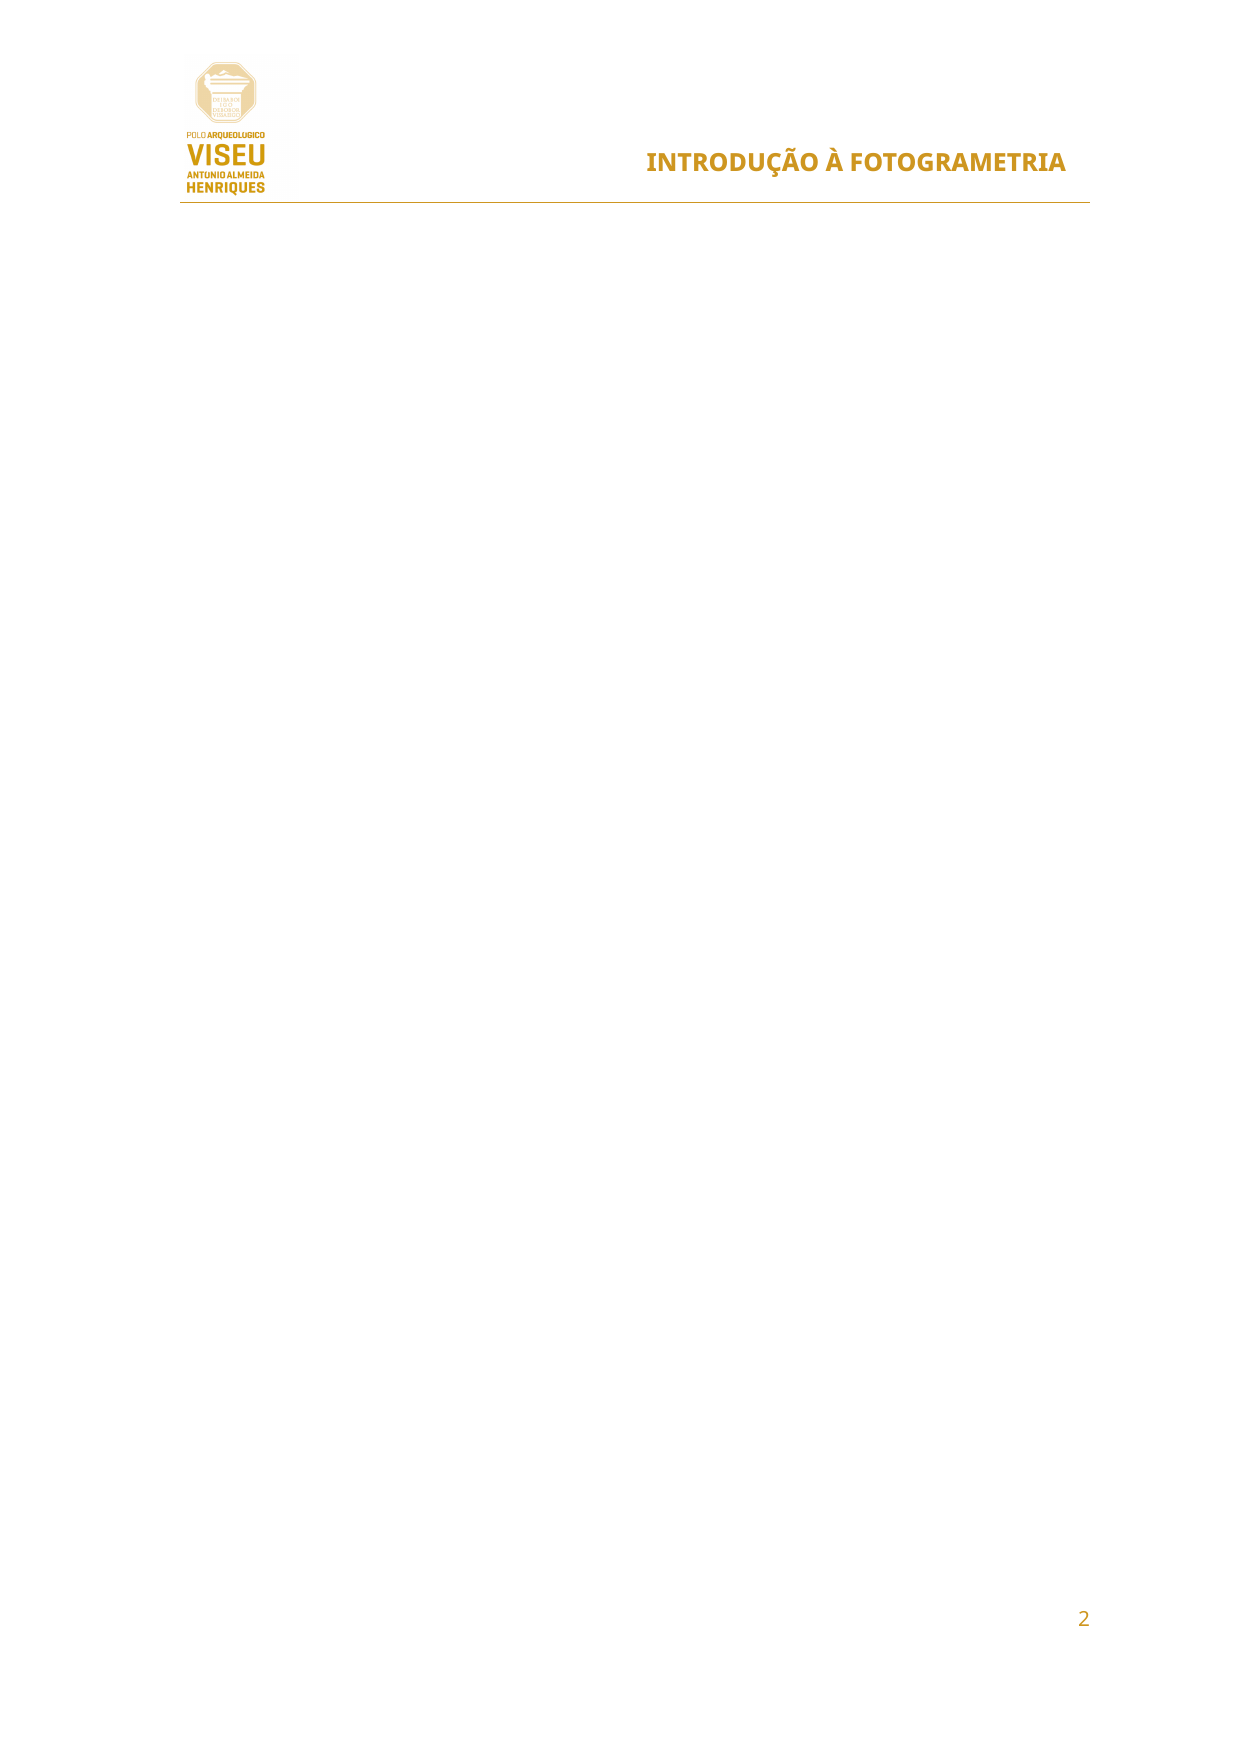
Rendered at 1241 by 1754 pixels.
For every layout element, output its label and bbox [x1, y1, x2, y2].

picture [184, 54, 300, 202]
